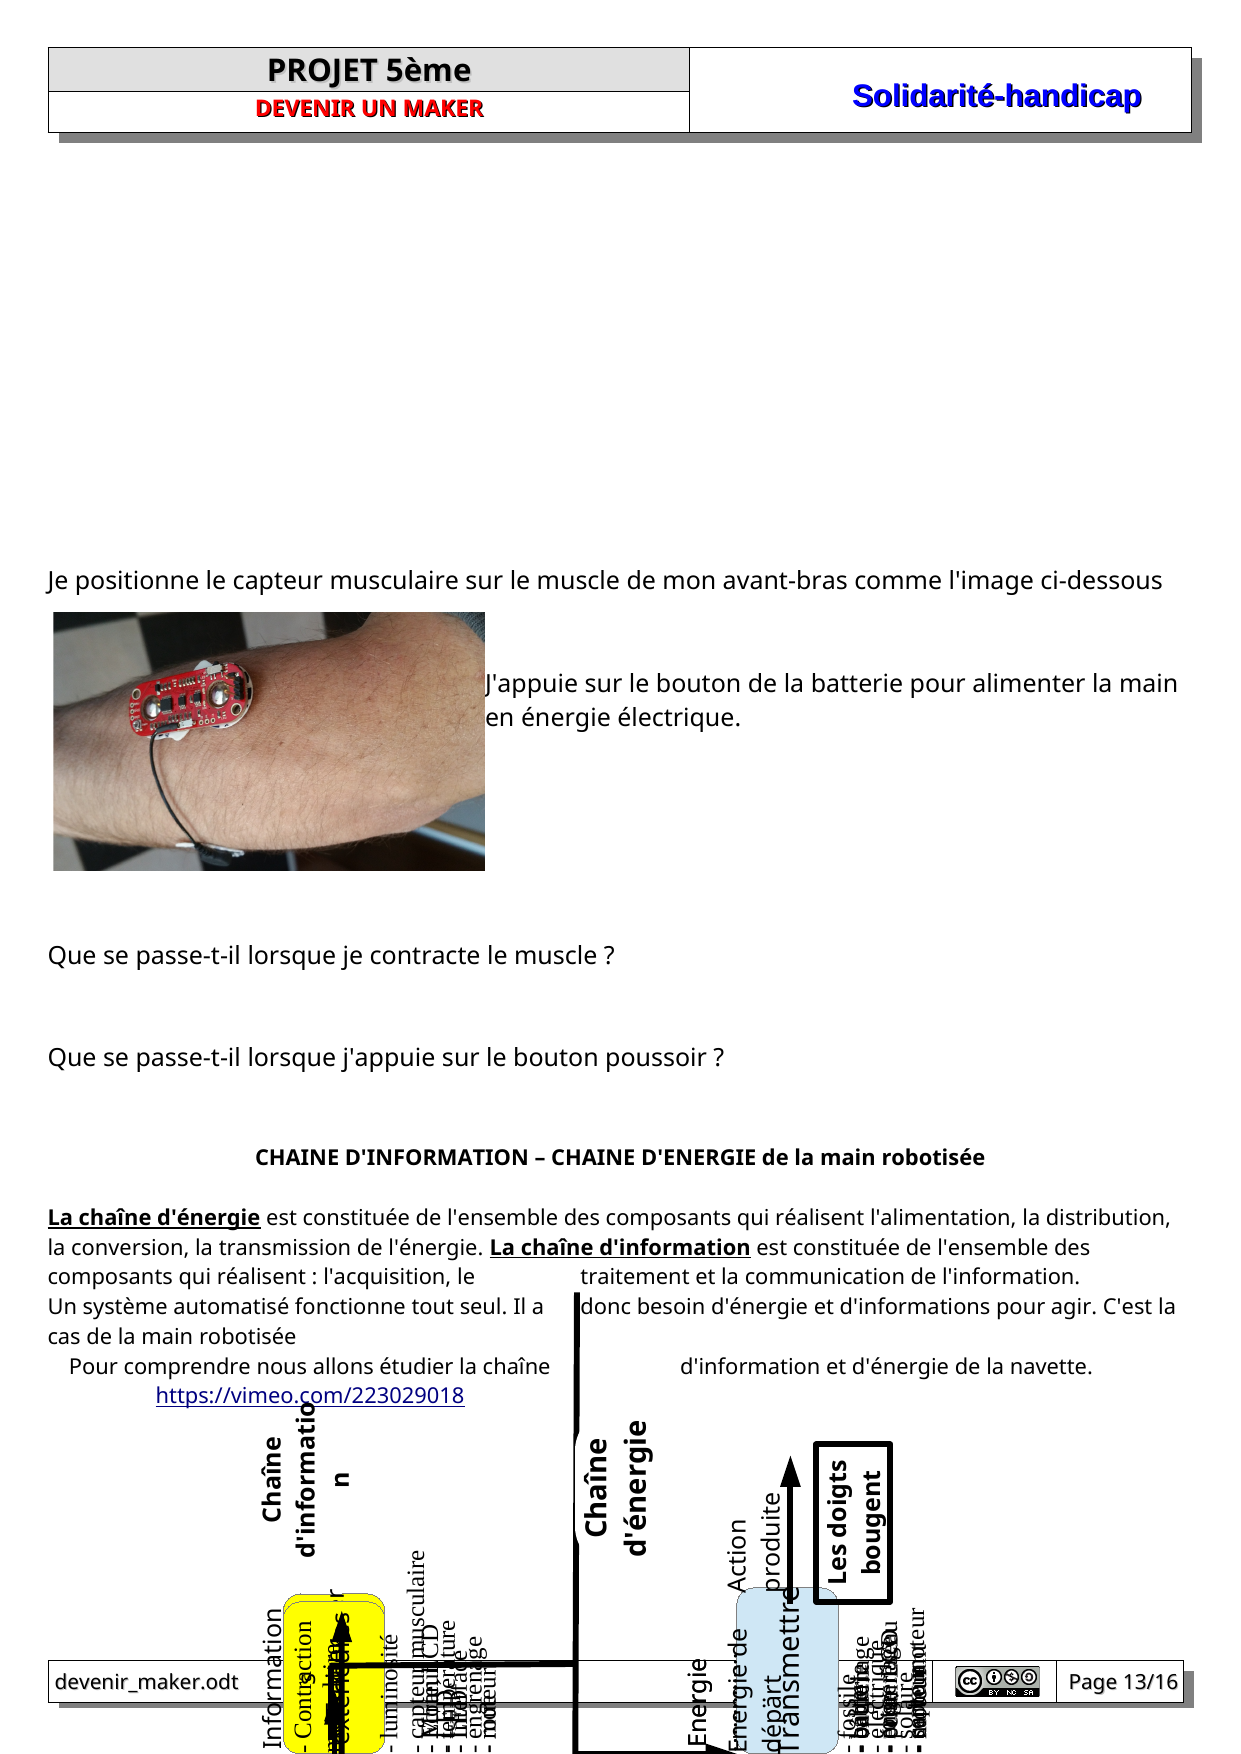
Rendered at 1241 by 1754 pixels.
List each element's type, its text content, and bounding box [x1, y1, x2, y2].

text Un système automatisé fonctionne tout seul. Il a donc besoin d'énergie et d'informations pour agir. C'est la cas de la main robotisée [47, 1291, 1193, 1351]
text J'appuie sur le bouton de la batterie pour alimenter la main en énergie électrique. [485, 665, 1193, 733]
text Pour comprendre nous allons étudier la chaîne d'information et d'énergie de la navette. https://vimeo.com/223029018 [580, 1351, 1193, 1410]
text La chaîne d'énergie est constituée de l'ensemble des composants qui réalisent l'alimentation, la distribution, la conversion, la transmission de l'énergie. La chaîne d'information est constituée de l'ensemble des composants qui réalisent : l'acquisition, le traitement et la communication de l'information. [47, 1202, 1193, 1291]
text Pour comprendre nous allons étudier la chaîne d'information et d'énergie de la navette. https://vimeo.com/223029018 [47, 1351, 573, 1410]
text CHAINE D'INFORMATION – CHAINE D'ENERGIE de la main robotisée [47, 1142, 1193, 1172]
picture [53, 612, 485, 871]
text Que se passe-t-il lorsque j'appuie sur le bouton poussoir ? [47, 1040, 1193, 1074]
text Je positionne le capteur musculaire sur le muscle de mon avant-bras comme l'image ci-dessous [47, 563, 1193, 597]
text Que se passe-t-il lorsque je contracte le muscle ? [47, 938, 1193, 972]
picture [955, 1666, 1040, 1697]
